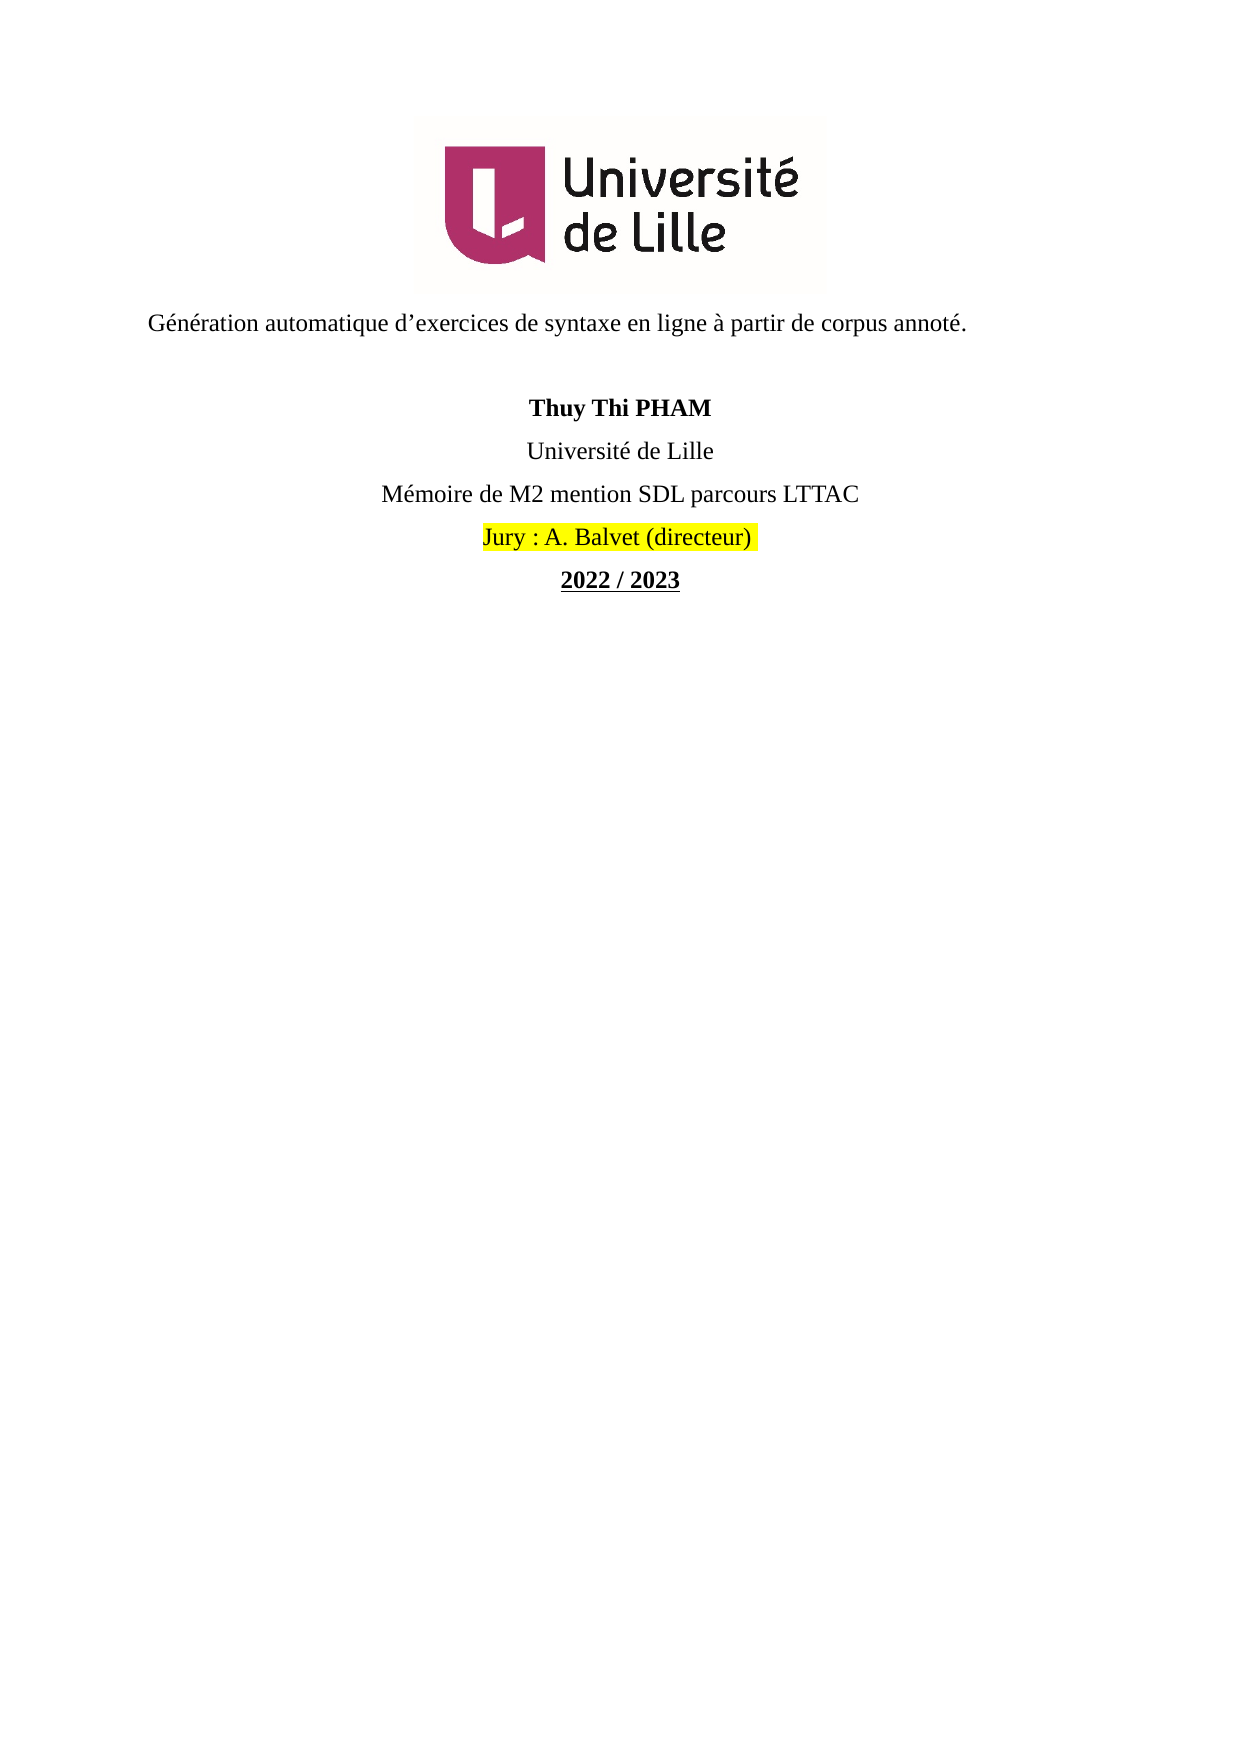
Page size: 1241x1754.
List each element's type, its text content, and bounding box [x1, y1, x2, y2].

text 2022 / 2023 [148, 566, 1092, 594]
text Jury : A. Balvet (directeur) [148, 522, 1092, 551]
text Génération automatique d’exercices de syntaxe en ligne à partir de corpus annoté. [148, 308, 1092, 337]
subtitle Thuy Thi PHAM [148, 393, 1092, 422]
text Université de Lille [148, 436, 1092, 465]
text Mémoire de M2 mention SDL parcours LTTAC [148, 479, 1092, 508]
picture [413, 116, 827, 294]
